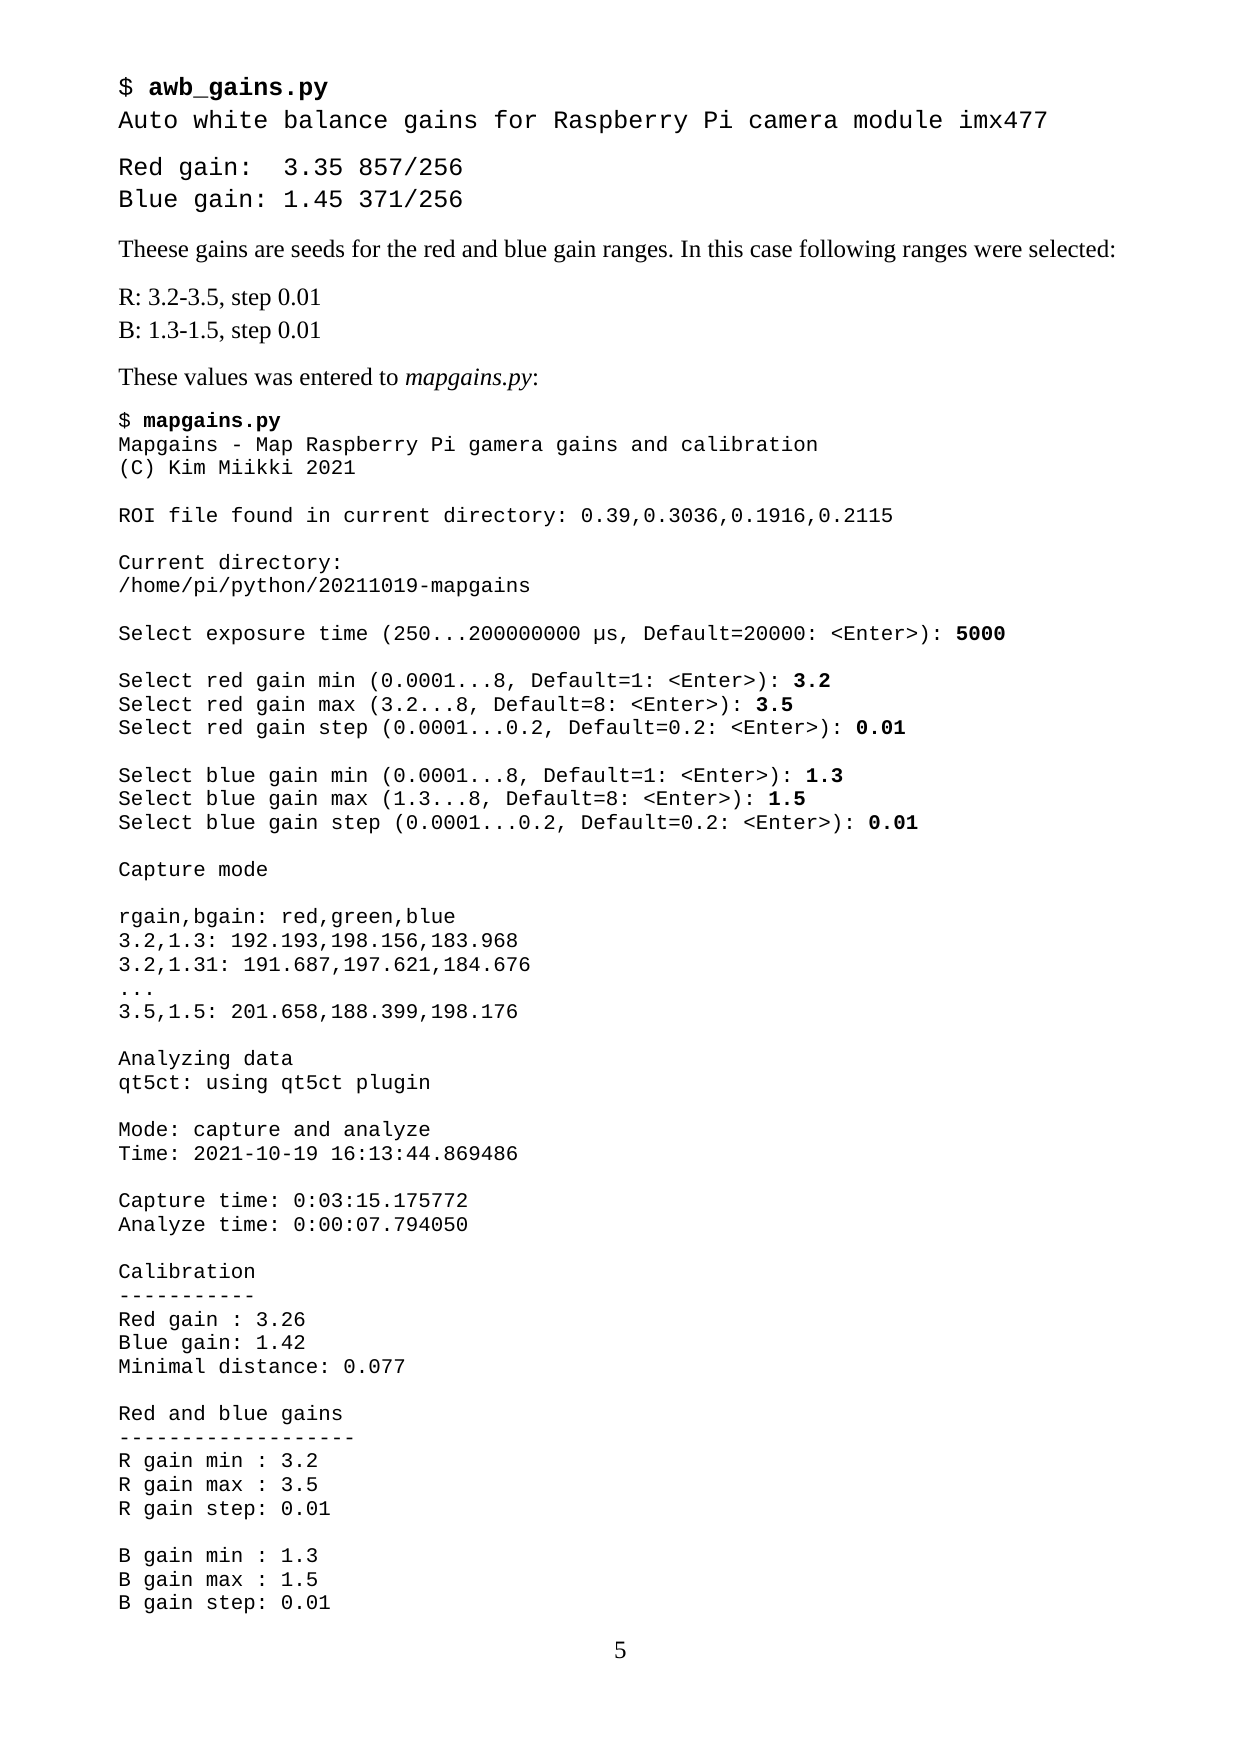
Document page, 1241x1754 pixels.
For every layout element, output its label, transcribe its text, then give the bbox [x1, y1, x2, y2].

text R: 3.2-3.5, step 0.01 B: 1.3-1.5, step 0.01 [118, 282, 1122, 343]
text 3.2,1.31: 191.687,197.621,184.676 [118, 954, 1122, 977]
text 3.5,1.5: 201.658,188.399,198.176 [118, 1001, 1122, 1025]
text ROI file found in current directory: 0.39,0.3036,0.1916,0.2115 [118, 504, 1122, 528]
text Calibration [118, 1261, 1122, 1285]
text $ awb_gains.py Auto white balance gains for Raspberry Pi camera module imx477 [118, 75, 1122, 136]
text B gain max : 1.5 [118, 1569, 1122, 1592]
text ----------- [118, 1285, 1122, 1308]
text These values was entered to mapgains.py: [118, 362, 1122, 391]
text Theese gains are seeds for the red and blue gain ranges. In this case following ranges were selected: [118, 234, 1122, 263]
text Select red gain step (0.0001...0.2, Default=0.2: <Enter>): 0.01 [118, 717, 1122, 741]
text Red gain : 3.26 [118, 1308, 1122, 1332]
text Mapgains - Map Raspberry Pi gamera gains and calibration [118, 434, 1122, 457]
text Select blue gain max (1.3...8, Default=8: <Enter>): 1.5 [118, 788, 1122, 812]
text rgain,bgain: red,green,blue [118, 907, 1122, 930]
text B gain step: 0.01 [118, 1592, 1122, 1616]
text 3.2,1.3: 192.193,198.156,183.968 [118, 930, 1122, 954]
text Select blue gain min (0.0001...8, Default=1: <Enter>): 1.3 [118, 765, 1122, 788]
text R gain step: 0.01 [118, 1498, 1122, 1521]
text Minimal distance: 0.077 [118, 1356, 1122, 1379]
text ... [118, 977, 1122, 1001]
text Analyze time: 0:00:07.794050 [118, 1214, 1122, 1238]
text $ mapgains.py [118, 410, 1122, 434]
text Select exposure time (250...200000000 µs, Default=20000: <Enter>): 5000 [118, 623, 1122, 646]
text Blue gain: 1.42 [118, 1332, 1122, 1356]
text qt5ct: using qt5ct plugin [118, 1072, 1122, 1096]
text Select blue gain step (0.0001...0.2, Default=0.2: <Enter>): 0.01 [118, 812, 1122, 836]
text Select red gain max (3.2...8, Default=8: <Enter>): 3.5 [118, 694, 1122, 717]
text Analyzing data [118, 1048, 1122, 1072]
text Capture time: 0:03:15.175772 [118, 1190, 1122, 1214]
text (C) Kim Miikki 2021 [118, 457, 1122, 481]
text Red and blue gains [118, 1403, 1122, 1427]
text ------------------- [118, 1427, 1122, 1450]
text Mode: capture and analyze [118, 1119, 1122, 1143]
text R gain max : 3.5 [118, 1474, 1122, 1498]
text B gain min : 1.3 [118, 1545, 1122, 1569]
text Capture mode [118, 859, 1122, 883]
text /home/pi/python/20211019-mapgains [118, 576, 1122, 599]
text Select red gain min (0.0001...8, Default=1: <Enter>): 3.2 [118, 670, 1122, 694]
text R gain min : 3.2 [118, 1450, 1122, 1474]
text Time: 2021-10-19 16:13:44.869486 [118, 1143, 1122, 1167]
text Red gain: 3.35 857/256 Blue gain: 1.45 371/256 [118, 154, 1122, 215]
text Current directory: [118, 552, 1122, 576]
